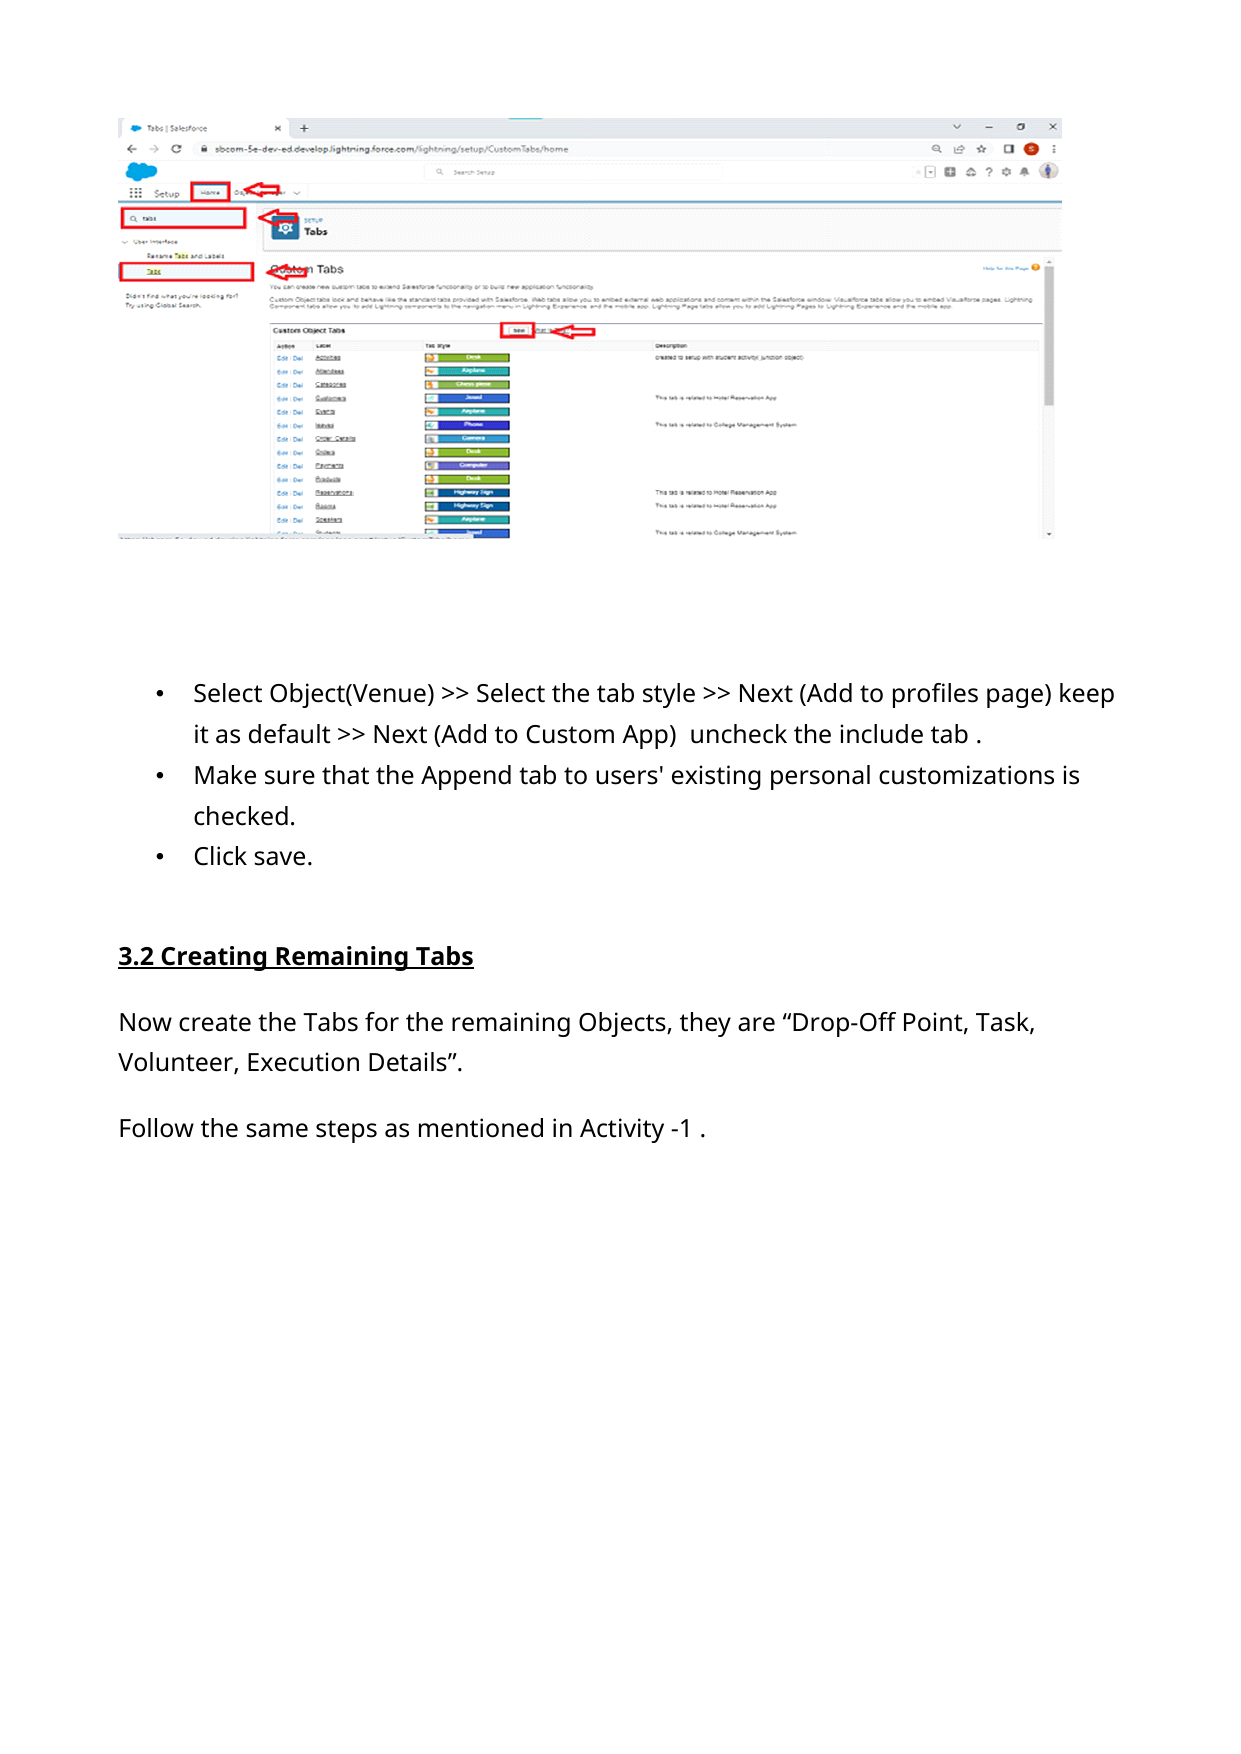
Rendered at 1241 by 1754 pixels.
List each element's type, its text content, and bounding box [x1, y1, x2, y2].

list Click save. [156, 839, 1122, 873]
list Select Object(Venue) >> Select the tab style >> Next (Add to profiles page) keep it as default >> Next (Add to Custom App) uncheck the include tab . [156, 676, 1122, 751]
text Now create the Tabs for the remaining Objects, they are “Drop-Off Point, Task, Volunteer, Execution Details”. [118, 1004, 1122, 1079]
text 3.2 Creating Remaining Tabs [118, 938, 1122, 972]
list Make sure that the Append tab to users' existing personal customizations is checked. [156, 757, 1122, 832]
text Follow the same steps as mentioned in Activity -1 . [118, 1111, 1122, 1145]
